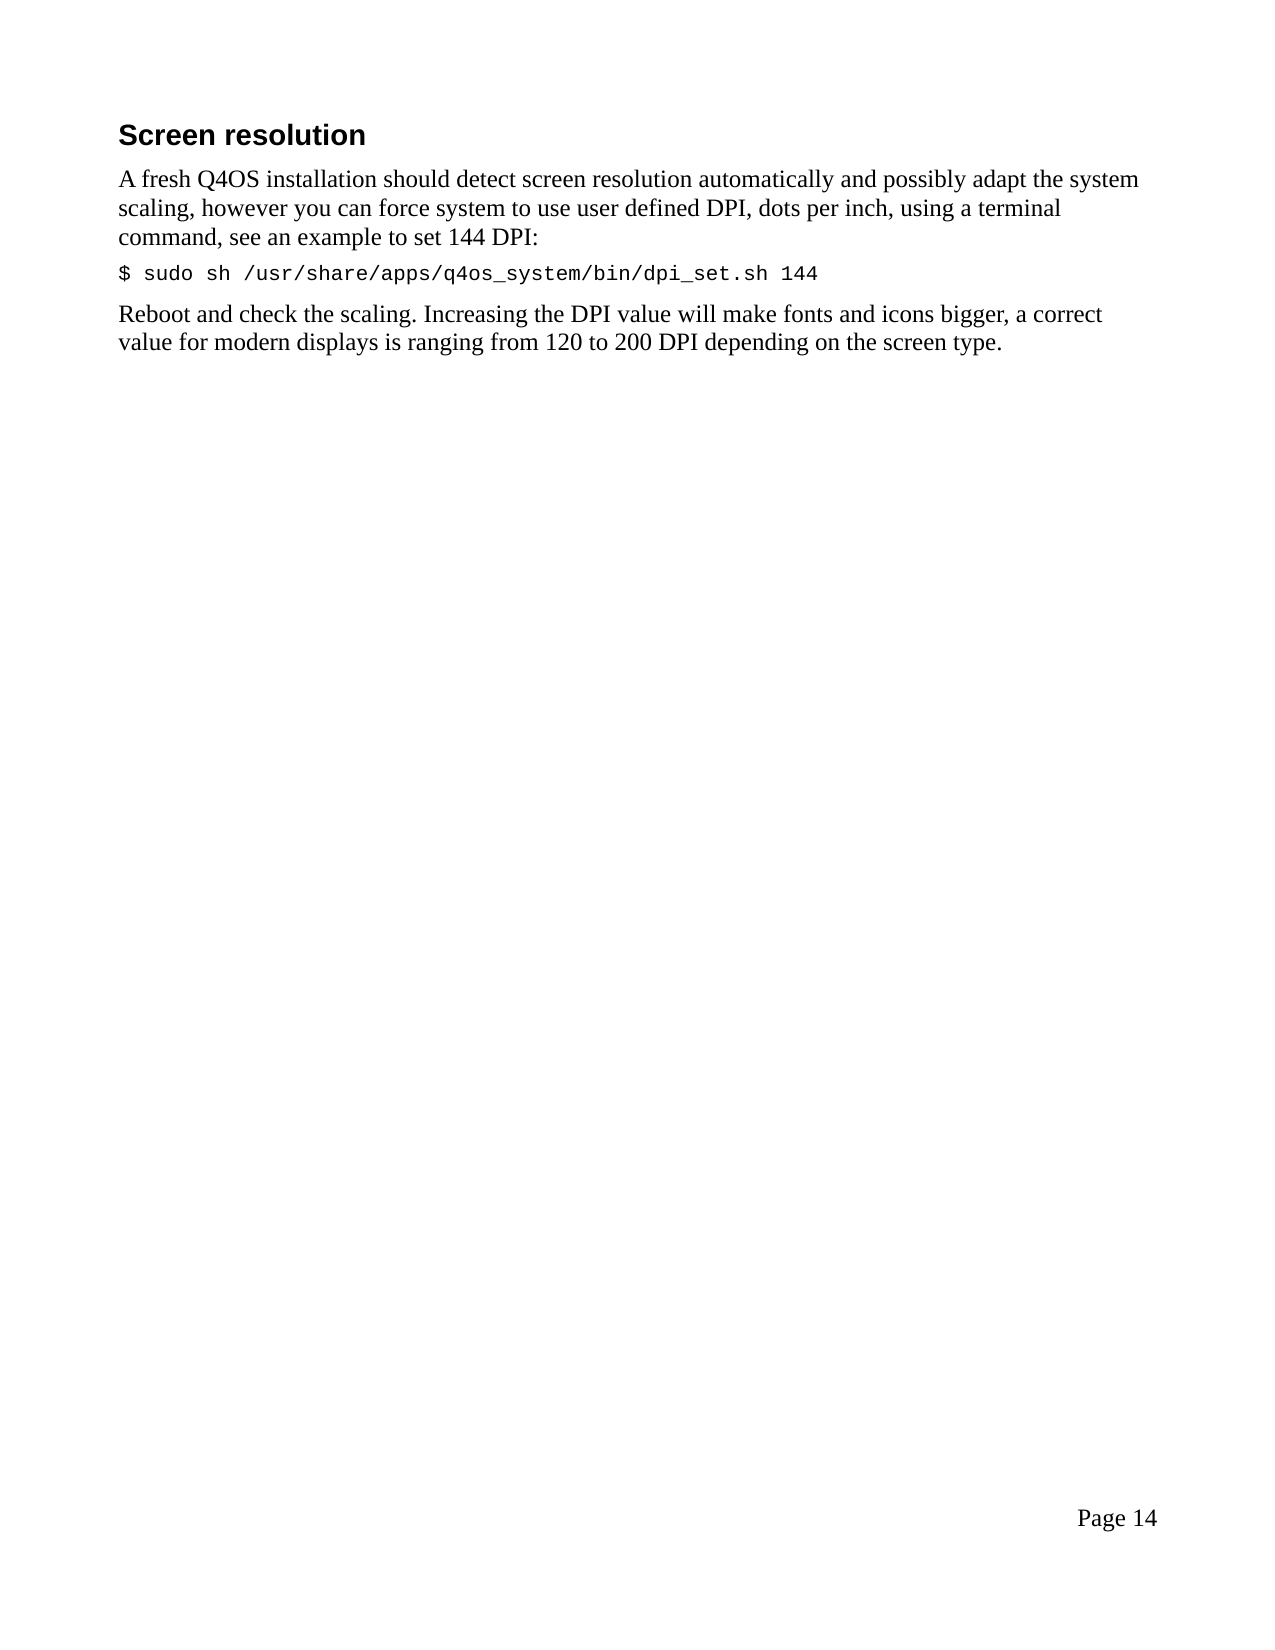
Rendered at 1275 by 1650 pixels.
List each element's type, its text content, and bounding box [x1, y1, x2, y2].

text Reboot and check the scaling. Increasing the DPI value will make fonts and icons bigger, a correct value for modern displays is ranging from 120 to 200 DPI depending on the screen type. [118, 299, 1157, 356]
subtitle Screen resolution [118, 118, 1157, 152]
text A fresh Q4OS installation should detect screen resolution automatically and possibly adapt the system scaling, however you can force system to use user defined DPI, dots per inch, using a terminal command, see an example to set 144 DPI: [118, 164, 1157, 251]
text $ sudo sh /usr/share/apps/q4os_system/bin/dpi_set.sh 144 [118, 263, 1157, 287]
